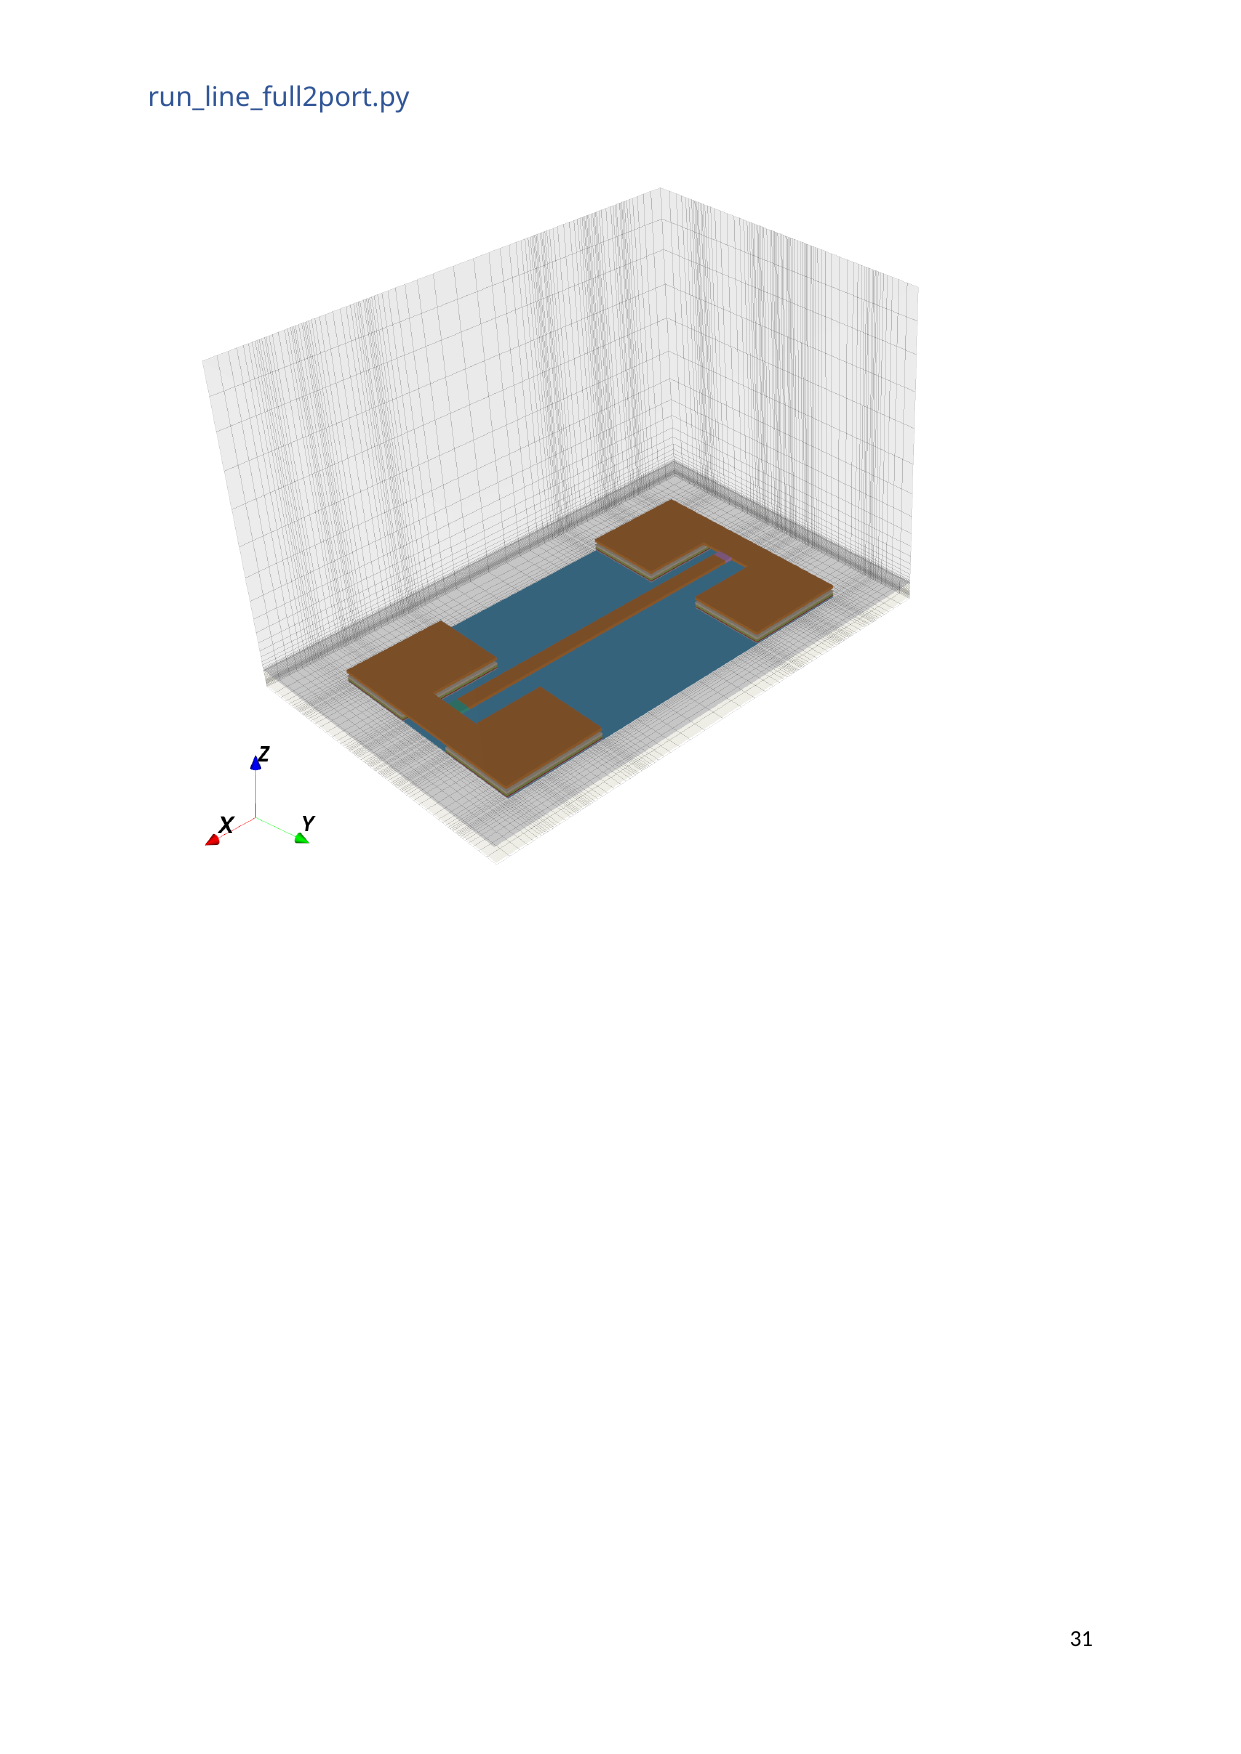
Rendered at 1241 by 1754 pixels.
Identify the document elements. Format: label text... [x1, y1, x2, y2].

picture [182, 173, 940, 882]
subtitle run_line_full2port.py [148, 78, 1093, 115]
